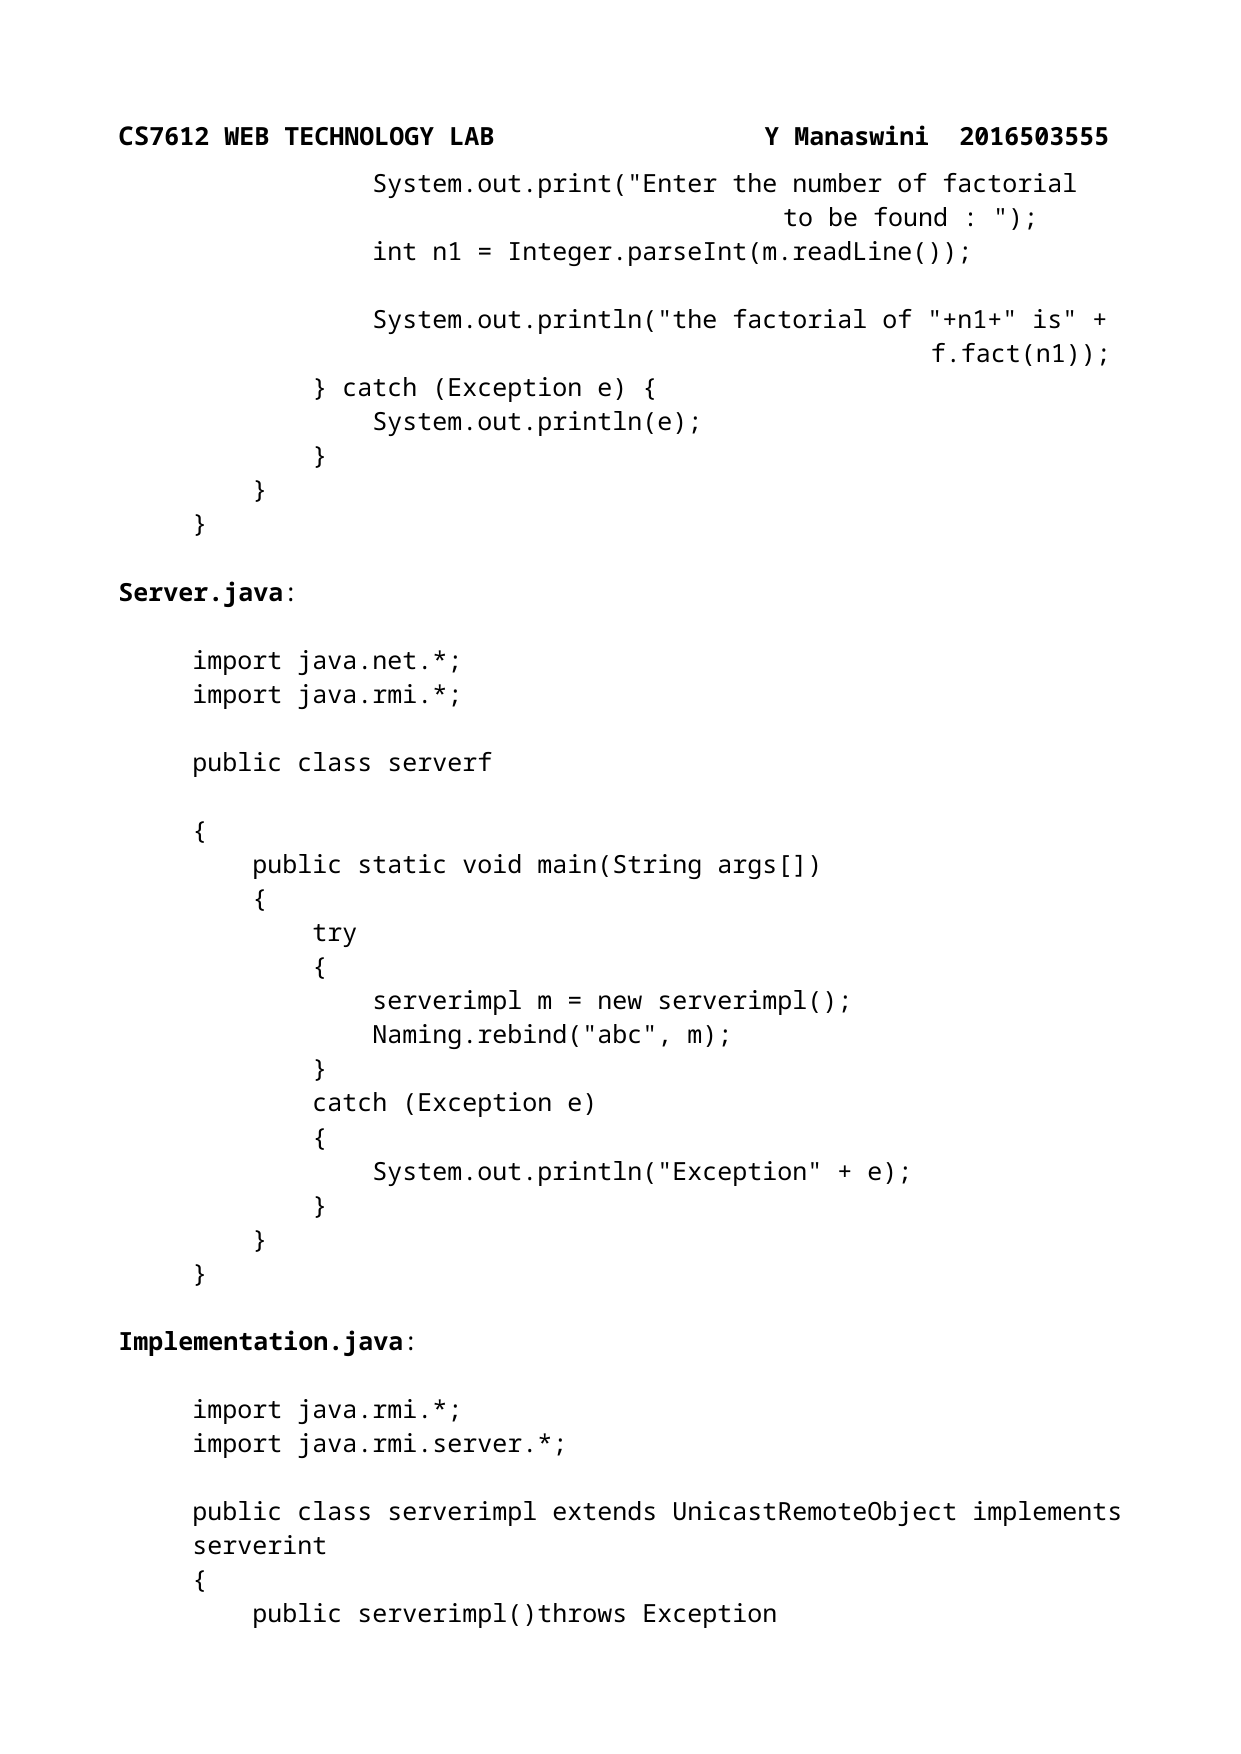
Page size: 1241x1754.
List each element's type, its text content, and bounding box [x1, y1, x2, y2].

text } [192, 1221, 1122, 1255]
text public class serverimpl extends UnicastRemoteObject implements serverint [192, 1494, 1122, 1562]
text import java.rmi.*; [192, 676, 1122, 710]
text } [192, 1187, 1122, 1221]
text int n1 = Integer.parseInt(m.readLine()); [192, 233, 1122, 268]
text { [192, 1562, 1122, 1596]
text System.out.println("the factorial of "+n1+" is" + f.fact(n1)); [192, 302, 1122, 370]
text } [192, 506, 1122, 540]
text { [192, 881, 1122, 915]
text public serverimpl()throws Exception [192, 1596, 1122, 1630]
text public class serverf [192, 744, 1122, 778]
text { [192, 813, 1122, 847]
text { [192, 1119, 1122, 1153]
text } [192, 472, 1122, 506]
text import java.rmi.server.*; [192, 1426, 1122, 1460]
text { [192, 949, 1122, 983]
text public static void main(String args[]) [192, 847, 1122, 881]
text Naming.rebind("abc", m); [192, 1017, 1122, 1051]
text catch (Exception e) [192, 1085, 1122, 1119]
text serverimpl m = new serverimpl(); [192, 983, 1122, 1017]
text Server.java: [118, 574, 1122, 608]
text import java.net.*; [192, 642, 1122, 676]
text } catch (Exception e) { [192, 370, 1122, 404]
text System.out.println("Exception" + e); [192, 1153, 1122, 1187]
text } [192, 1051, 1122, 1085]
text System.out.println(e); [192, 404, 1122, 438]
text } [192, 1255, 1122, 1289]
text System.out.print("Enter the number of factorial to be found : "); [192, 165, 1122, 233]
text Implementation.java: [118, 1323, 1122, 1358]
text try [192, 915, 1122, 949]
text } [192, 438, 1122, 472]
text import java.rmi.*; [192, 1392, 1122, 1426]
